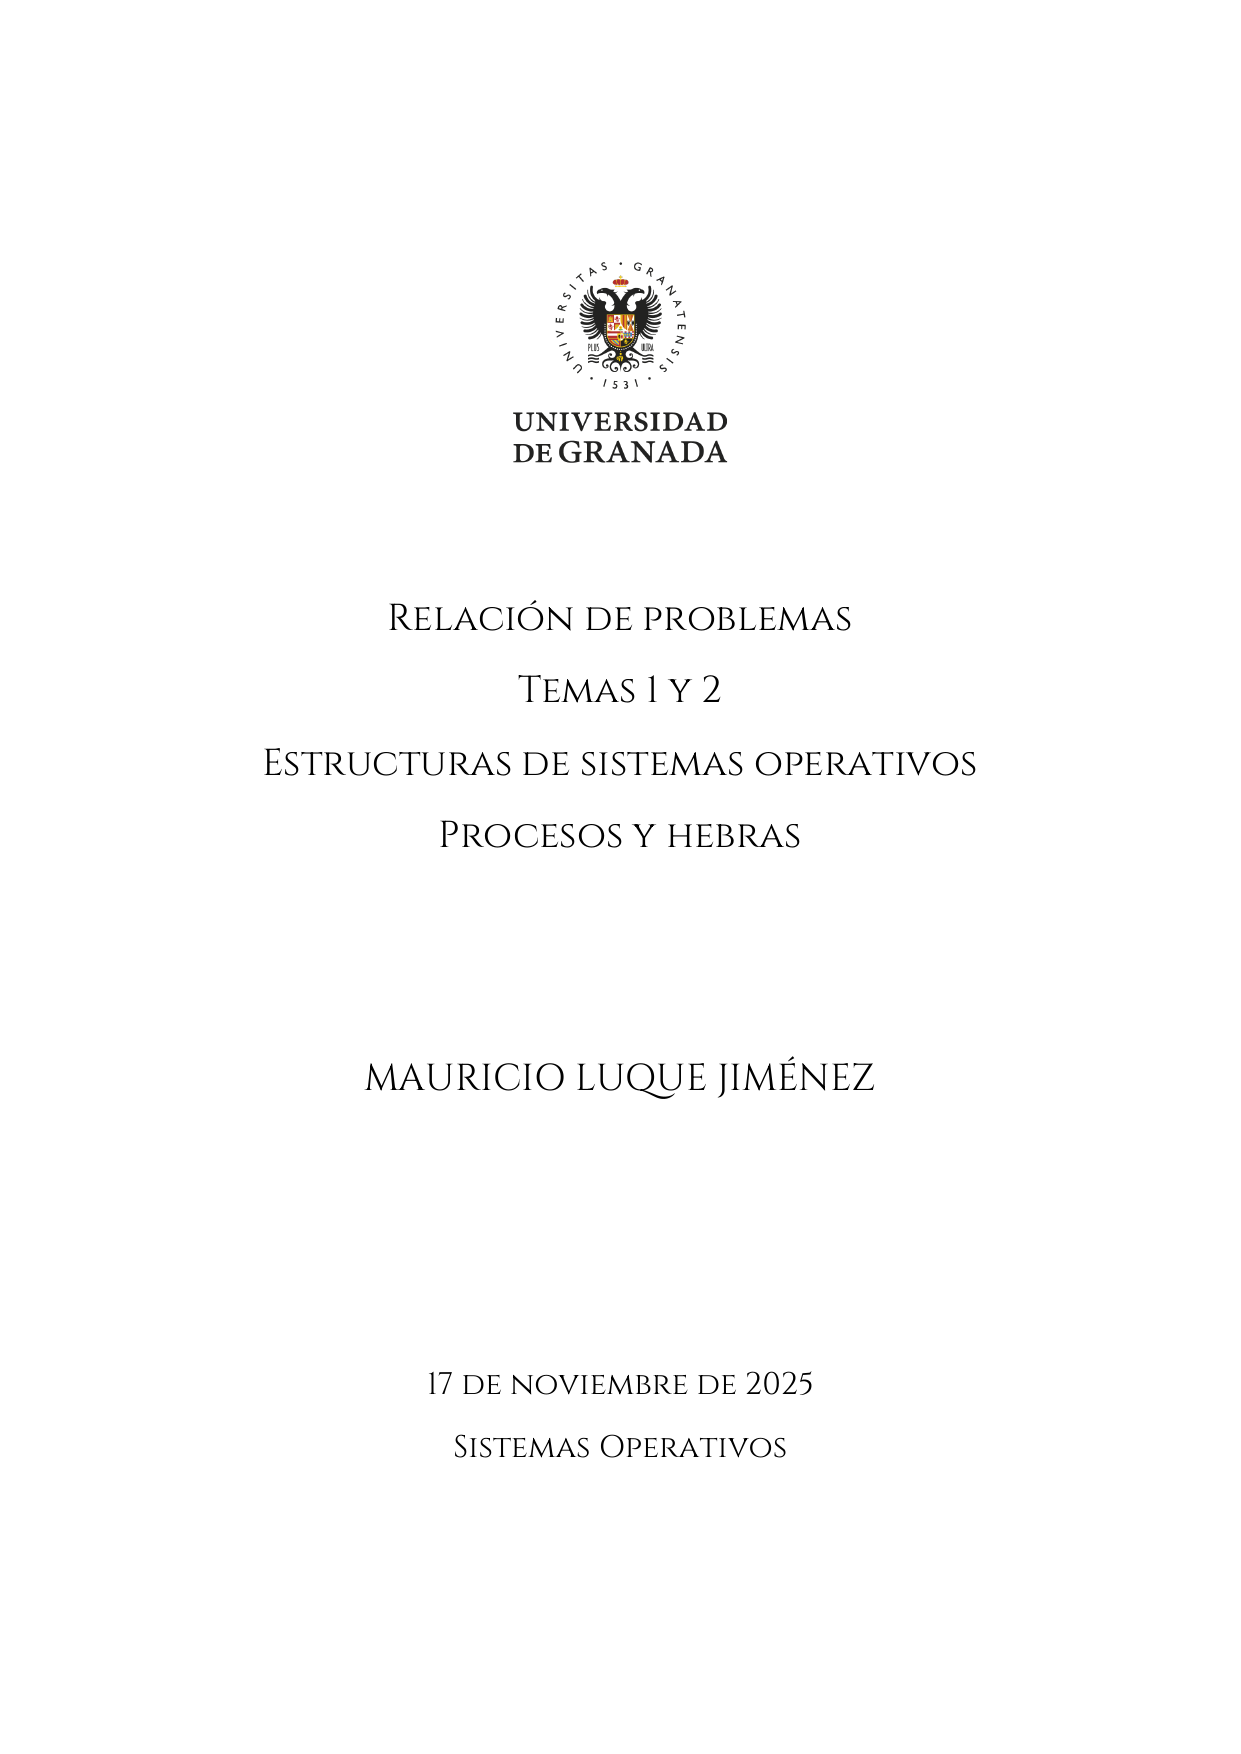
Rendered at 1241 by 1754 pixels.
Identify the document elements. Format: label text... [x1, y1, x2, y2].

text Procesos y hebras [118, 811, 1122, 862]
text Estructuras de sistemas operativos [118, 739, 1122, 789]
picture [513, 262, 728, 463]
text Sistemas Operativos [118, 1427, 1122, 1469]
text 17 de noviembre de 2025 [118, 1363, 1122, 1406]
text Relación de problemas [118, 593, 1122, 644]
text Temas 1 y 2 [118, 666, 1122, 717]
text MAURICIO LUQUE JIMÉNEZ [118, 1053, 1122, 1104]
